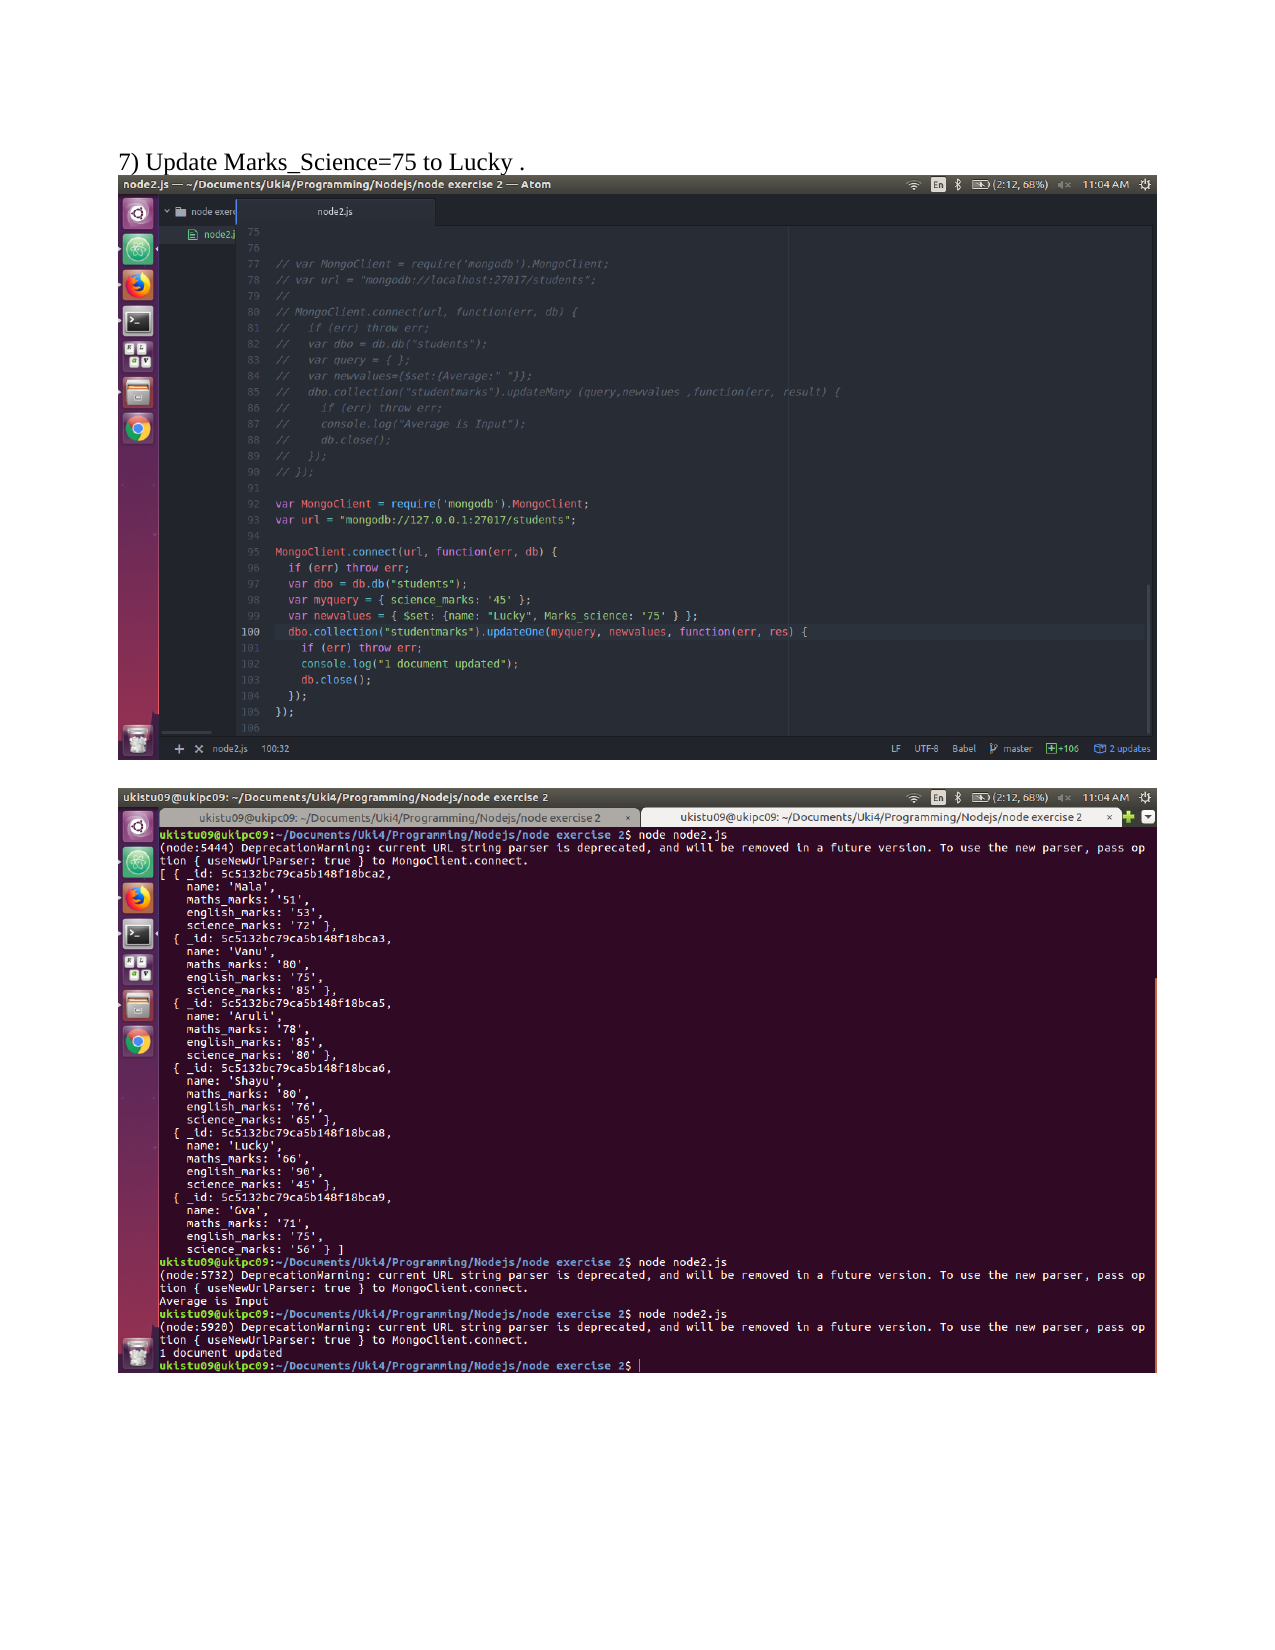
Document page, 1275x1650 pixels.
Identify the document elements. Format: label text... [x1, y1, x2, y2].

picture [118, 788, 1157, 1373]
text 7) Update Marks_Science=75 to Lucky . [118, 147, 1157, 175]
picture [118, 175, 1157, 760]
